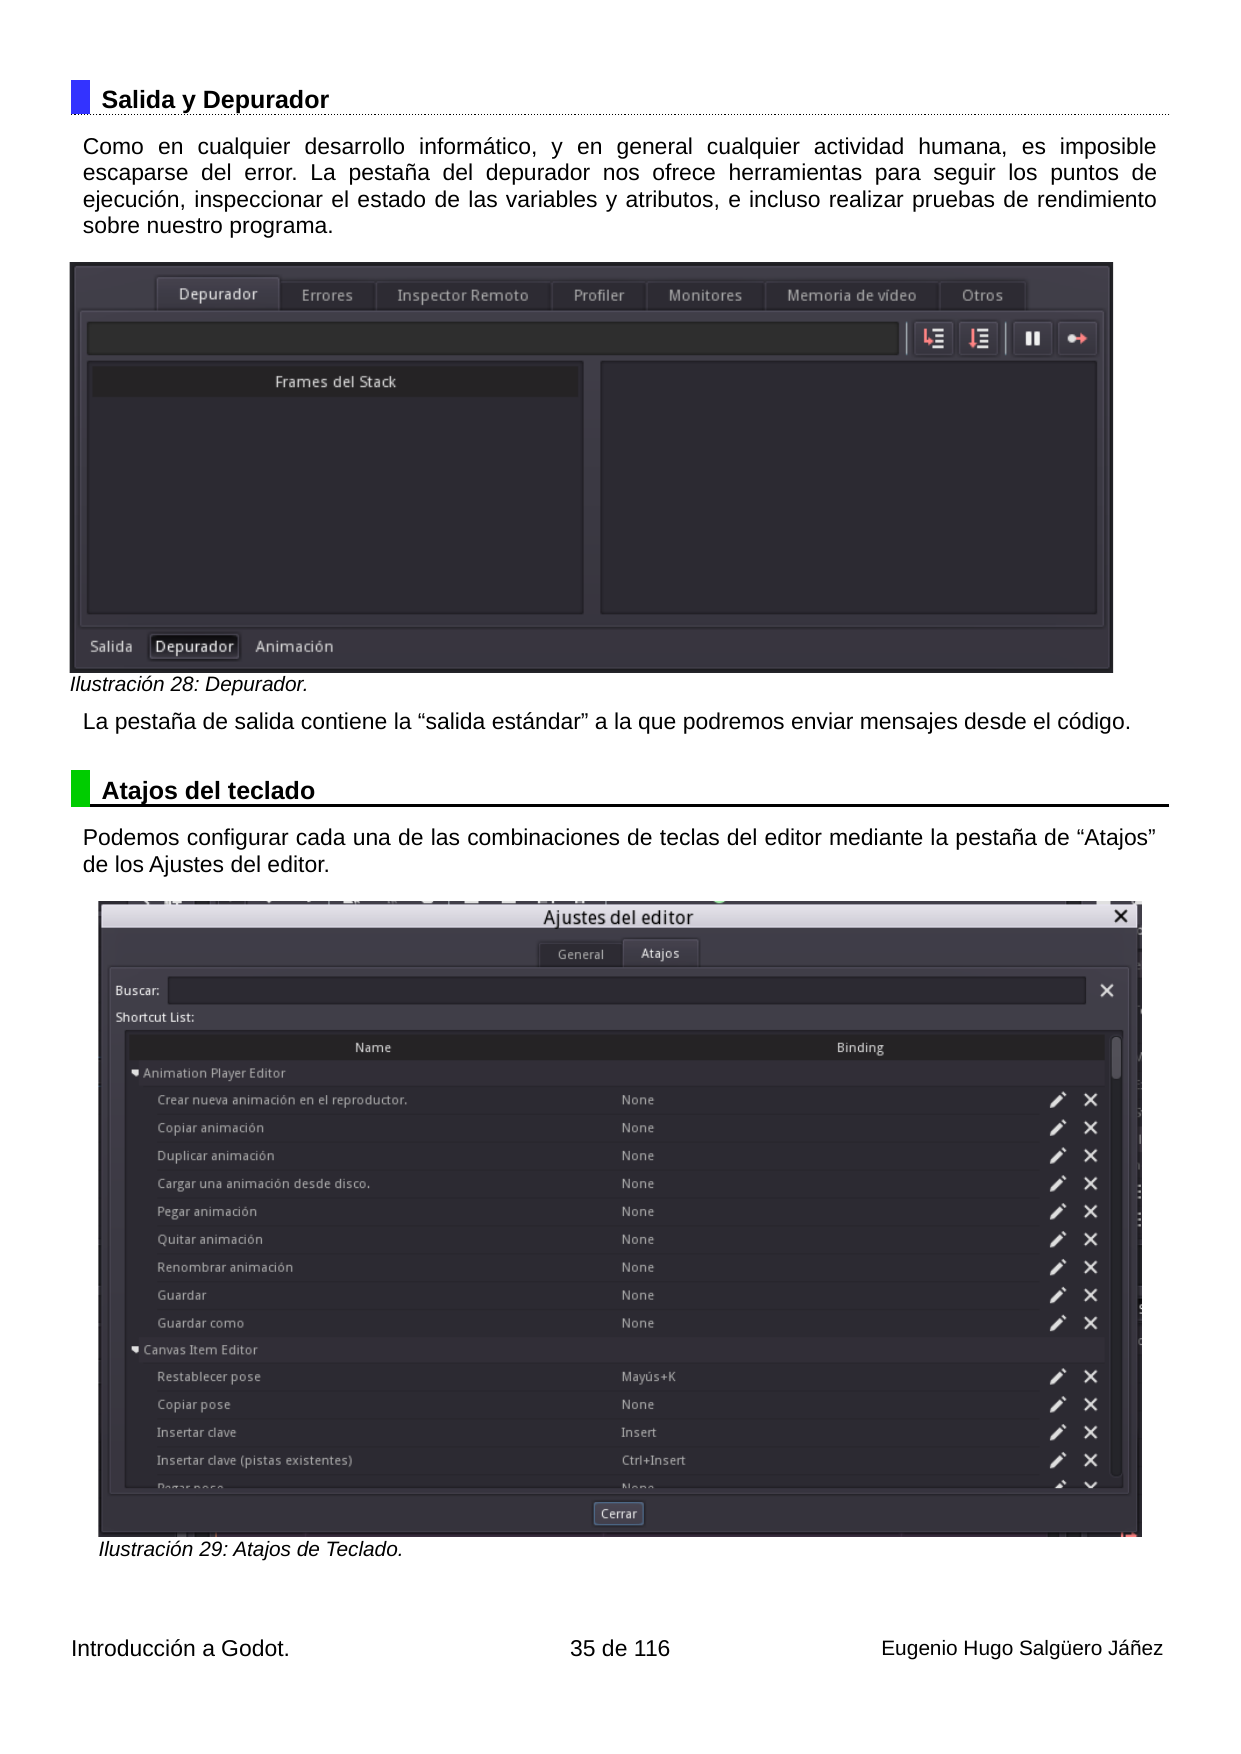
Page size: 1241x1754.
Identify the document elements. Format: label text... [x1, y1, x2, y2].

text Podemos configurar cada una de las combinaciones de teclas del editor mediante la pestaña de “Atajos” de los Ajustes del editor. [83, 824, 1158, 877]
text Ilustración 28: Depurador. [69, 673, 1113, 696]
text La pestaña de salida contiene la “salida estándar” a la que podremos enviar mensajes desde el código. [69, 250, 1158, 734]
picture [98, 901, 1142, 1537]
picture [69, 262, 1114, 673]
subtitle Salida y Depurador [71, 79, 1169, 114]
text Como en cualquier desarrollo informático, y en general cualquier actividad humana, es imposible escaparse del error. La pestaña del depurador nos ofrece herramientas para seguir los puntos de ejecución, inspeccionar el estado de las variables y atributos, e incluso realizar pruebas de rendimiento sobre nuestro programa. [83, 133, 1158, 238]
subtitle Atajos del teclado [90, 770, 1169, 804]
text Ilustración 29: Atajos de Teclado. [98, 1537, 1142, 1561]
